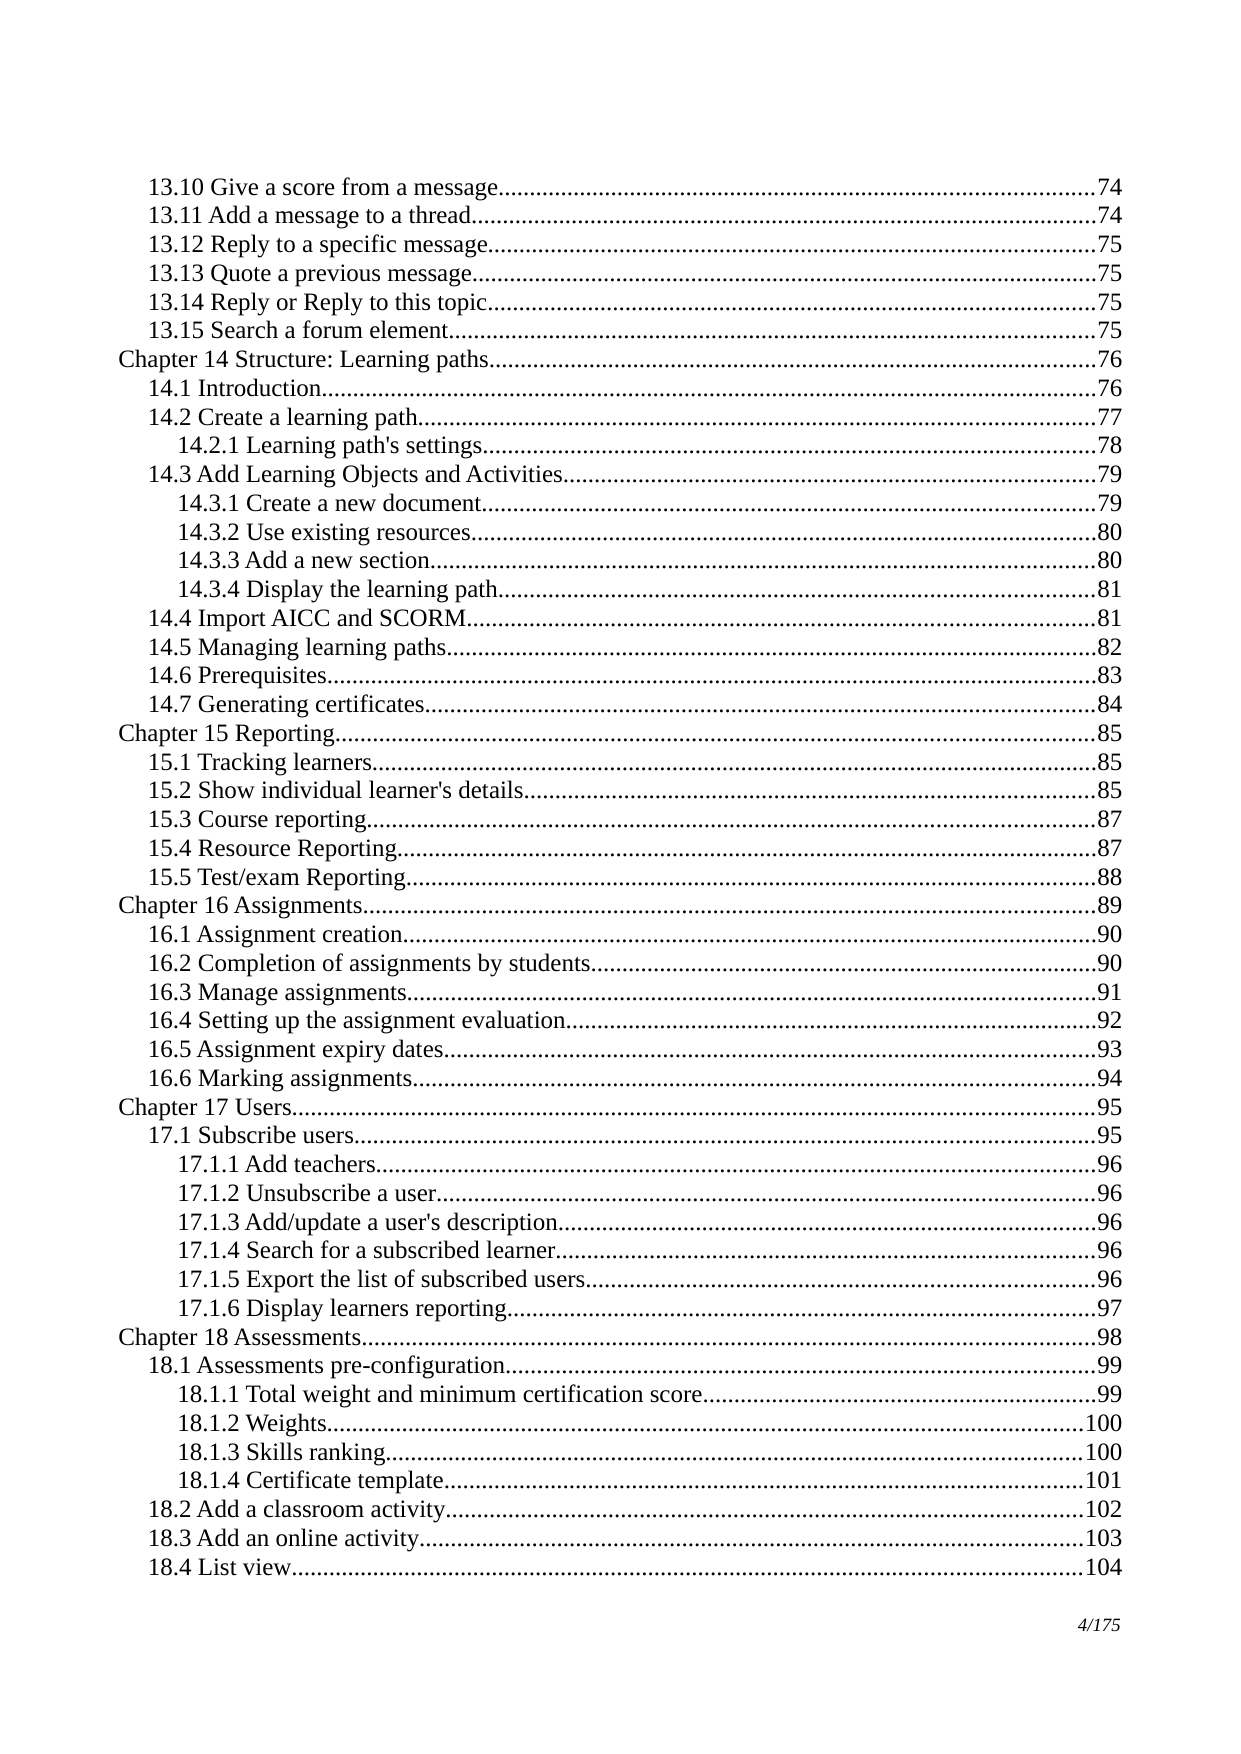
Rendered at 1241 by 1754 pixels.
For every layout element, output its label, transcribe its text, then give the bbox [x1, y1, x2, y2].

text 13.15 Search a forum element 75 [148, 315, 1122, 344]
text 15.3 Course reporting 87 [148, 804, 1122, 833]
text 16.4 Setting up the assignment evaluation 92 [148, 1005, 1122, 1034]
text 13.10 Give a score from a message 74 [148, 172, 1122, 200]
text 13.12 Reply to a specific message 75 [148, 229, 1122, 258]
text 16.3 Manage assignments 91 [148, 977, 1122, 1005]
text 18.2 Add a classroom activity 102 [148, 1494, 1122, 1523]
text 14.3 Add Learning Objects and Activities 79 [148, 459, 1122, 488]
text 13.11 Add a message to a thread 74 [148, 200, 1122, 229]
text 17.1.2 Unsubscribe a user 96 [177, 1178, 1122, 1207]
text Chapter 17 Users 95 [118, 1092, 1122, 1120]
text 13.14 Reply or Reply to this topic 75 [148, 287, 1122, 315]
text 15.4 Resource Reporting 87 [148, 833, 1122, 862]
text 14.1 Introduction 76 [148, 373, 1122, 402]
text 13.13 Quote a previous message 75 [148, 258, 1122, 287]
text 16.1 Assignment creation 90 [148, 919, 1122, 948]
text Chapter 16 Assignments 89 [118, 890, 1122, 919]
text 14.5 Managing learning paths 82 [148, 632, 1122, 660]
text 18.1.1 Total weight and minimum certification score 99 [177, 1379, 1122, 1408]
text 18.1.4 Certificate template 101 [177, 1465, 1122, 1494]
text Chapter 15 Reporting 85 [118, 718, 1122, 747]
text 17.1.3 Add/update a user's description 96 [177, 1207, 1122, 1235]
text 17.1.6 Display learners reporting 97 [177, 1293, 1122, 1322]
text 14.3.2 Use existing resources 80 [177, 517, 1122, 545]
text 14.6 Prerequisites 83 [148, 660, 1122, 689]
text 17.1.4 Search for a subscribed learner 96 [177, 1235, 1122, 1264]
text 17.1.1 Add teachers 96 [177, 1149, 1122, 1178]
text Chapter 14 Structure: Learning paths 76 [118, 344, 1122, 373]
text 18.3 Add an online activity 103 [148, 1523, 1122, 1552]
text 16.5 Assignment expiry dates 93 [148, 1034, 1122, 1063]
text Chapter 18 Assessments 98 [118, 1322, 1122, 1350]
text 17.1 Subscribe users 95 [148, 1120, 1122, 1149]
text 15.2 Show individual learner's details 85 [148, 775, 1122, 804]
text 16.6 Marking assignments 94 [148, 1063, 1122, 1092]
text 15.1 Tracking learners 85 [148, 747, 1122, 775]
text 18.1 Assessments pre-configuration 99 [148, 1350, 1122, 1379]
text 18.1.3 Skills ranking 100 [177, 1437, 1122, 1465]
text 14.2.1 Learning path's settings 78 [177, 430, 1122, 459]
text 18.4 List view 104 [148, 1552, 1122, 1580]
text 14.2 Create a learning path 77 [148, 402, 1122, 430]
text 14.4 Import AICC and SCORM 81 [148, 603, 1122, 632]
text 14.7 Generating certificates 84 [148, 689, 1122, 718]
text 18.1.2 Weights 100 [177, 1408, 1122, 1437]
text 14.3.3 Add a new section 80 [177, 545, 1122, 574]
text 14.3.1 Create a new document 79 [177, 488, 1122, 517]
text 15.5 Test/exam Reporting 88 [148, 862, 1122, 890]
text 16.2 Completion of assignments by students 90 [148, 948, 1122, 977]
text 17.1.5 Export the list of subscribed users 96 [177, 1264, 1122, 1293]
text 14.3.4 Display the learning path 81 [177, 574, 1122, 603]
